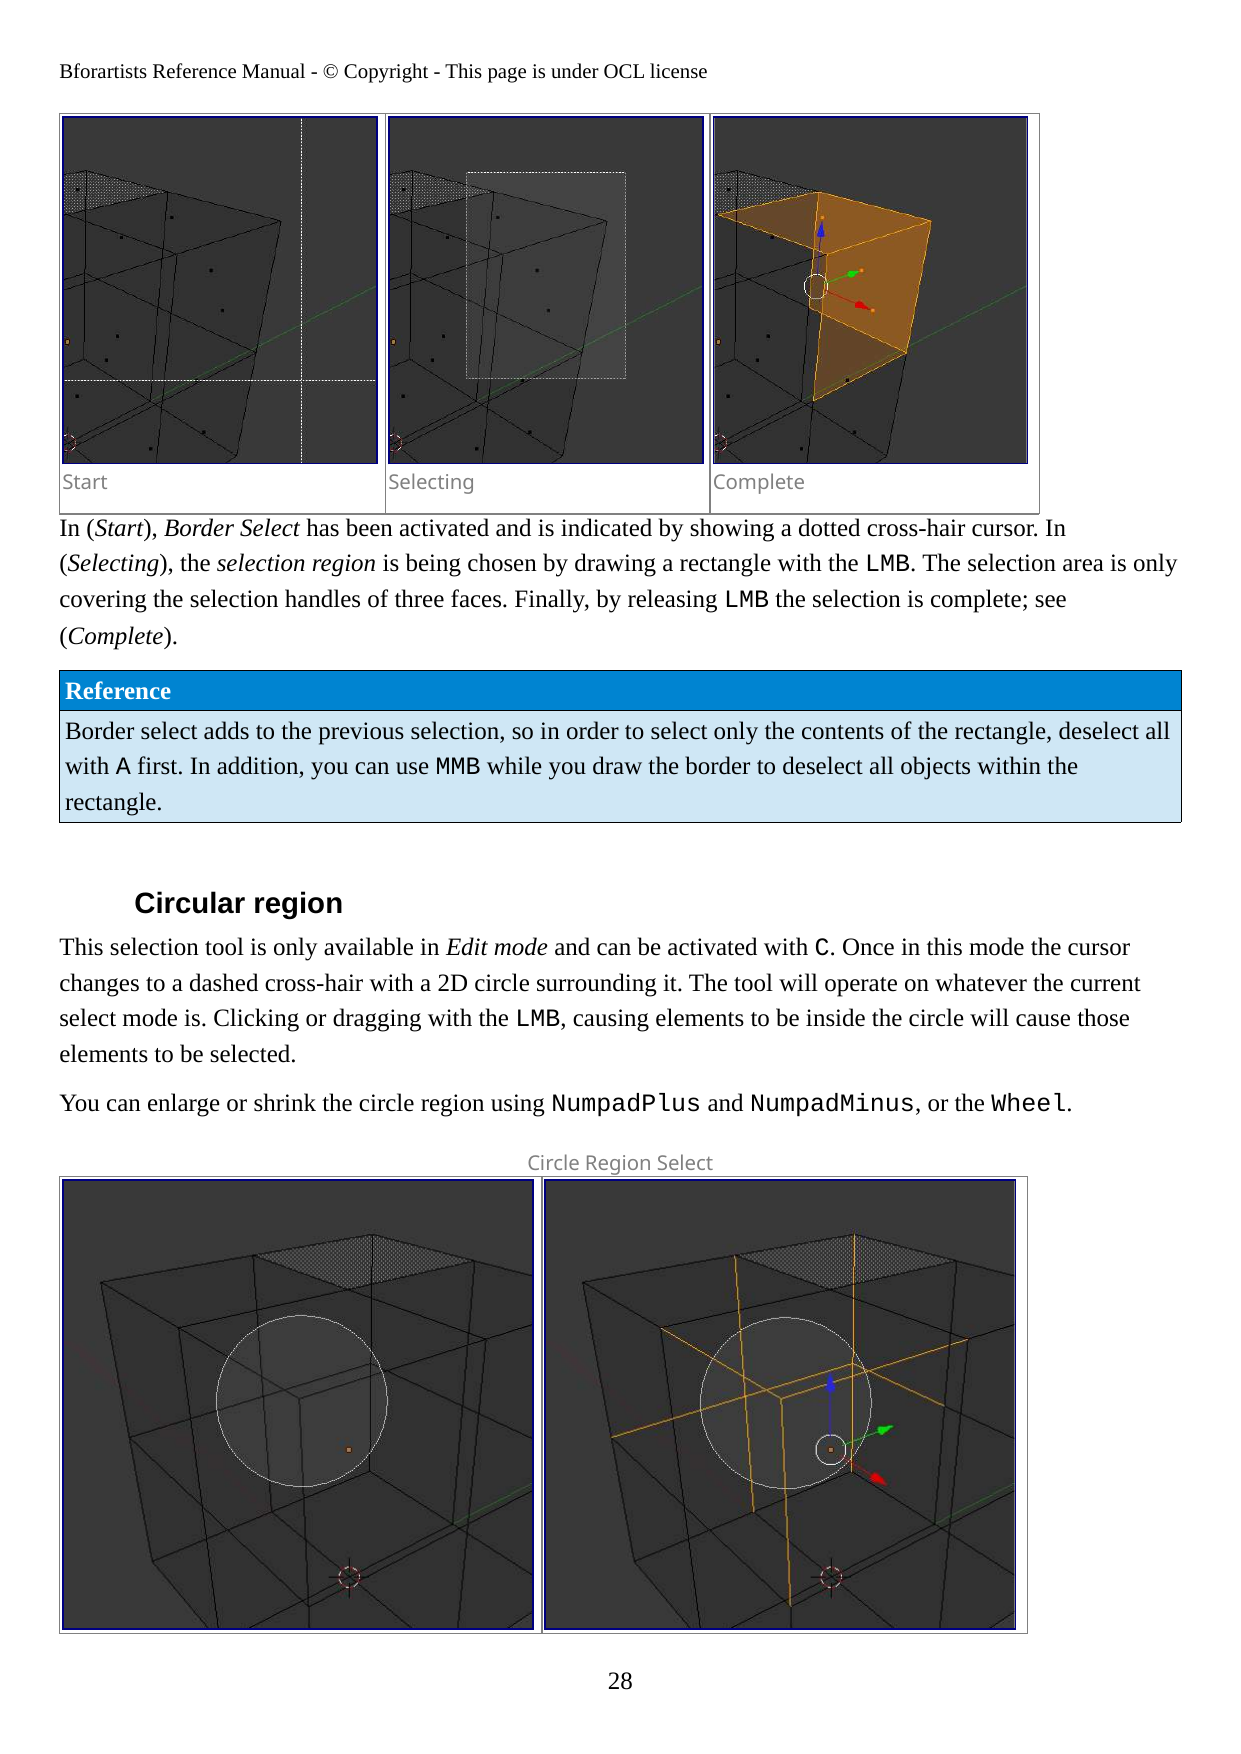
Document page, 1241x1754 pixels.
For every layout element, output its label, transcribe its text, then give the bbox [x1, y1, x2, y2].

text This selection tool is only available in Edit mode and can be activated with C. Once in this mode the cursor changes to a dashed cross-hair with a 2D circle surrounding it. The tool will operate on whatever the current select mode is. Clicking or dragging with the LMB, causing elements to be inside the circle will cause those elements to be selected. [59, 932, 1181, 1068]
picture [64, 118, 376, 463]
text In (Start), Border Select has been activated and is indicated by showing a dotted cross-hair cursor. In (Selecting), the selection region is being chosen by drawing a rectangle with the LMB. The selection area is only covering the selection handles of three faces. Finally, by releasing LMB the selection is complete; see (Complete). [59, 513, 1181, 650]
text You can enlarge or shrink the circle region using NumpadPlus and NumpadMinus, or the Wheel. [59, 1088, 1181, 1119]
table_header [60, 1177, 541, 1633]
picture [390, 118, 702, 463]
table_header [543, 1177, 1027, 1633]
text Circle Region Select [59, 1145, 1181, 1176]
table_header Selecting [386, 114, 709, 513]
picture [546, 1181, 1015, 1628]
table_header Start [60, 114, 385, 513]
table_header Complete [711, 114, 1039, 513]
subtitle Circular region [59, 886, 1181, 919]
picture [714, 118, 1027, 463]
table_cell Border select adds to the previous selection, so in order to select only the contents of the rectangle, deselect all with A first. In addition, you can use MMB while you draw the border to deselect all objects within the rectangle. [60, 711, 1181, 822]
table_header Reference [60, 671, 1181, 710]
picture [64, 1181, 532, 1628]
